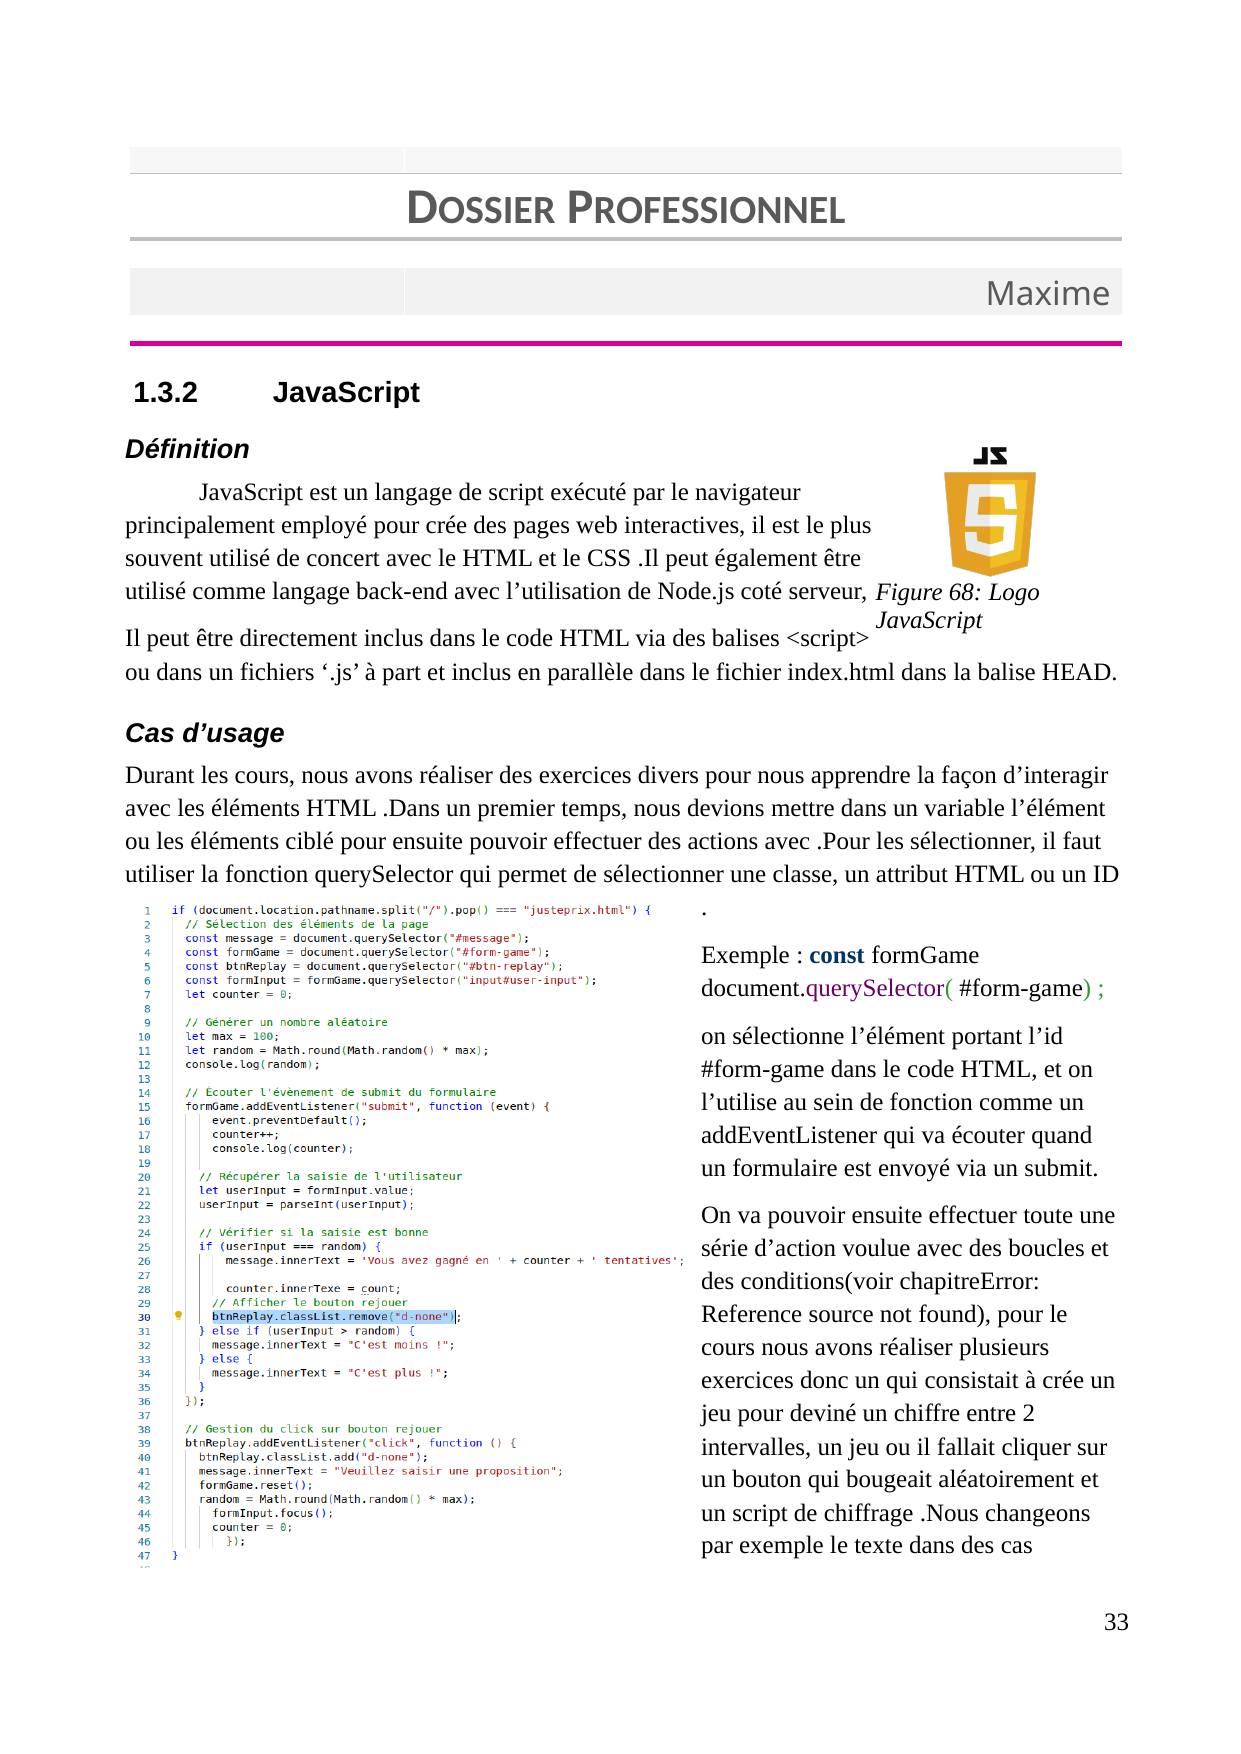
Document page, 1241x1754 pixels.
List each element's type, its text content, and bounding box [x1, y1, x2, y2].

picture [128, 900, 689, 1568]
subtitle Définition [125, 433, 1123, 464]
picture [875, 447, 1105, 577]
text Il peut être directement inclus dans le code HTML via des balises <script> ou dans un fichiers ‘.js’ à part et inclus en parallèle dans le fichier index.html dans la balise HEAD. [125, 623, 1123, 685]
text on sélectionne l’élément portant l’id #form-game dans le code HTML, et on l’utilise au sein de fonction comme un addEventListener qui va écouter quand un formulaire est envoyé via un submit. [689, 1021, 1123, 1182]
text JavaScript est un langage de script exécuté par le navigateur principalement employé pour crée des pages web interactives, il est le plus souvent utilisé de concert avec le HTML et le CSS .Il peut également être utilisé comme langage back-end avec l’utilisation de Node.js coté serveur, [125, 477, 875, 605]
subtitle JavaScript [125, 374, 1123, 408]
text Exemple : const formGame document.querySelector( #form-game) ; [689, 940, 1123, 1002]
subtitle Cas d’usage [125, 717, 1123, 748]
text Figure 68: Logo JavaScript [875, 577, 1104, 634]
text Durant les cours, nous avons réaliser des exercices divers pour nous apprendre la façon d’interagir avec les éléments HTML .Dans un premier temps, nous devions mettre dans un variable l’élément ou les éléments ciblé pour ensuite pouvoir effectuer des actions avec .Pour les sélectionner, il faut utiliser la fonction querySelector qui permet de sélectionner une classe, un attribut HTML ou un ID . [125, 760, 1123, 921]
text On va pouvoir ensuite effectuer toute une série d’action voulue avec des boucles et des conditions(voir chapitreErreur : source de la référence non trouvée), pour le cours nous avons réaliser plusieurs exercices donc un qui consistait à crée un jeu pour deviné un chiffre entre 2 intervalles, un jeu ou il fallait cliquer sur un bouton qui bougeait aléatoirement et un script de chiffrage .Nous changeons par exemple le texte dans des cas spécifique, nous désactivions et réactivions des boutons ou des partis du code HTML, Nous modifions également dans le script le css des éléments avec la fonction .style ou .classList . [689, 1200, 1123, 1559]
